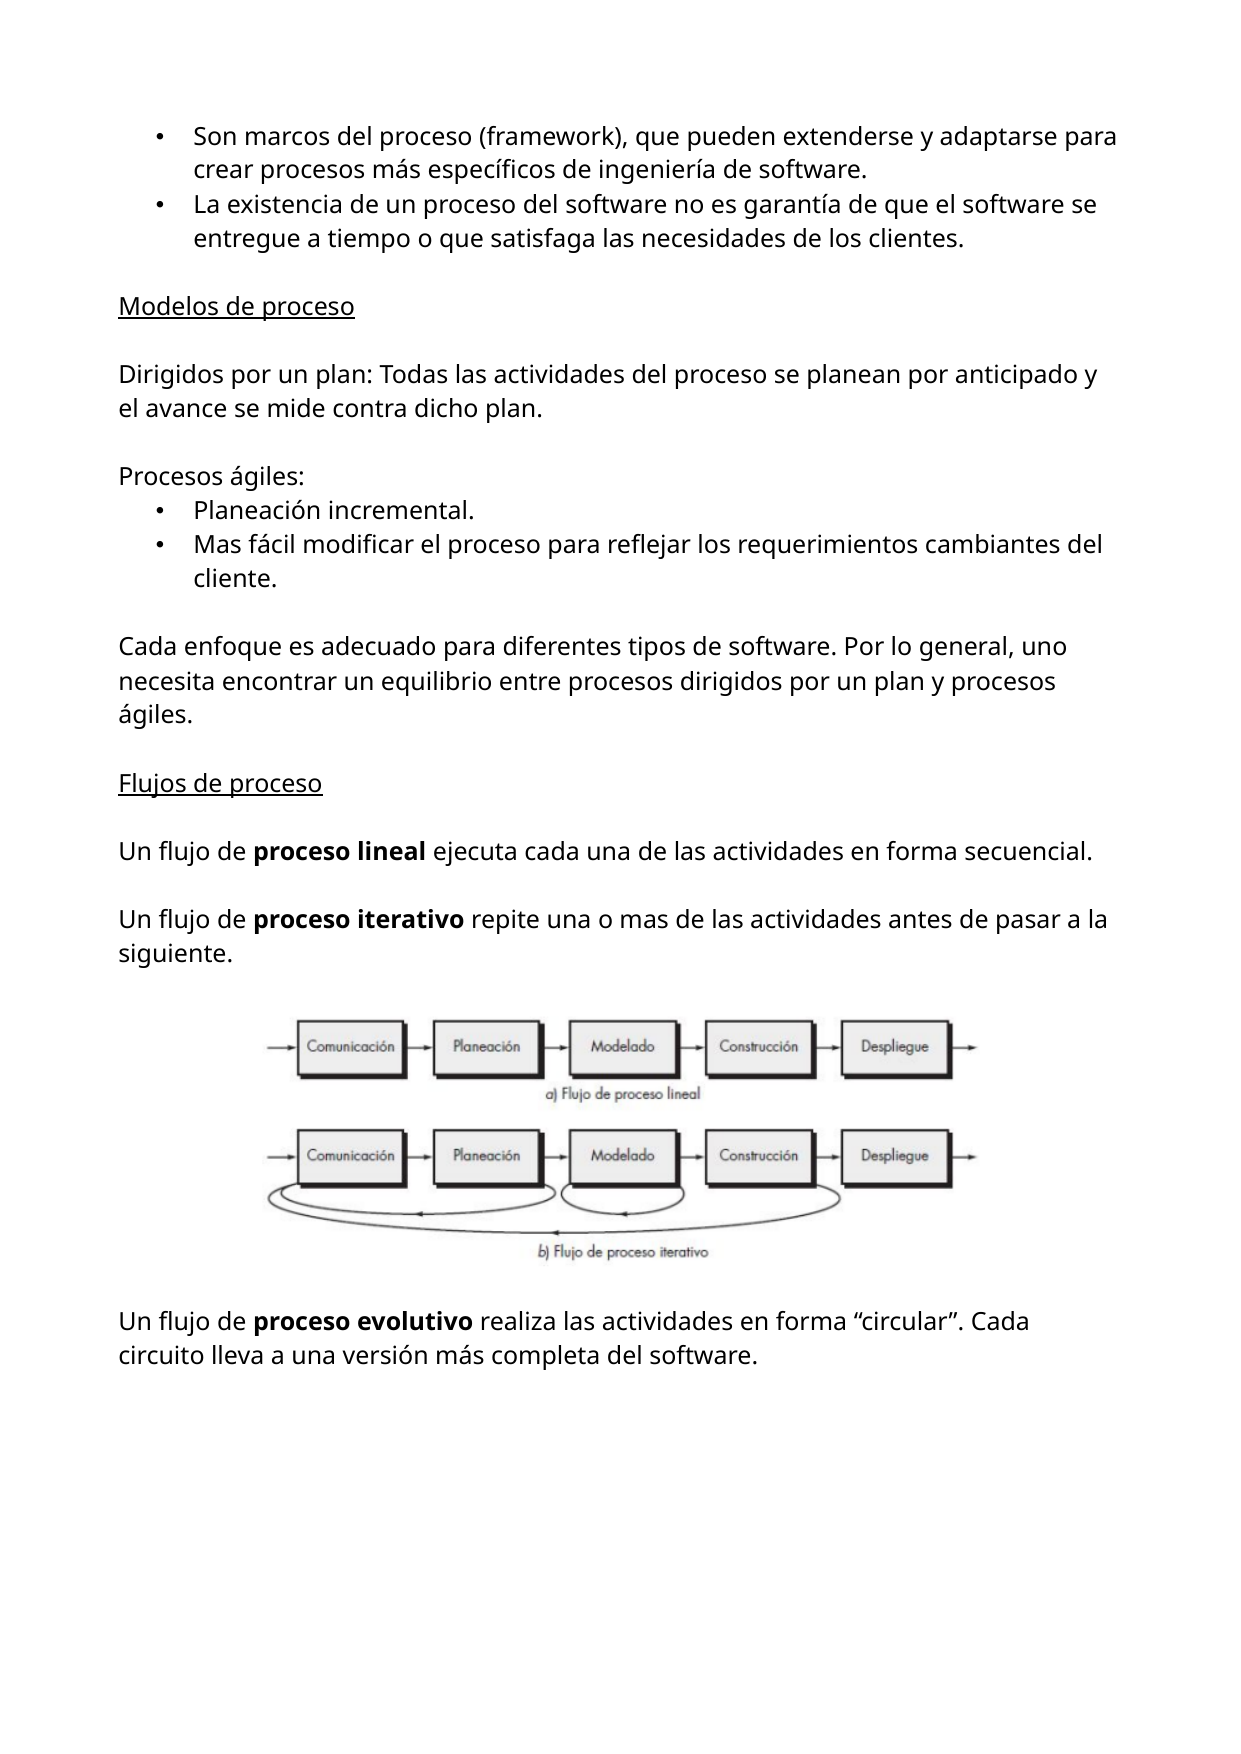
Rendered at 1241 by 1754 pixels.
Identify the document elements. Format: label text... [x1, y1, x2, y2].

text Cada enfoque es adecuado para diferentes tipos de software. Por lo general, uno necesita encontrar un equilibrio entre procesos dirigidos por un plan y procesos ágiles. [118, 629, 1122, 731]
text Un flujo de proceso lineal ejecuta cada una de las actividades en forma secuencial. [118, 833, 1122, 867]
text Un flujo de proceso evolutivo realiza las actividades en forma “circular”. Cada circuito lleva a una versión más completa del software. [118, 1304, 1122, 1372]
list Mas fácil modificar el proceso para reflejar los requerimientos cambiantes del cliente. [156, 527, 1122, 595]
text Flujos de proceso [118, 765, 1122, 799]
list Planeación incremental. [156, 493, 1122, 527]
text Procesos ágiles: [118, 459, 1122, 493]
list La existencia de un proceso del software no es garantía de que el software se entregue a tiempo o que satisfaga las necesidades de los clientes. [156, 186, 1122, 254]
list Son marcos del proceso (framework), que pueden extenderse y adaptarse para crear procesos más específicos de ingeniería de software. [156, 118, 1122, 186]
text Modelos de proceso [118, 288, 1122, 322]
picture [260, 1003, 980, 1270]
text Un flujo de proceso iterativo repite una o mas de las actividades antes de pasar a la siguiente. [118, 902, 1122, 970]
text Dirigidos por un plan: Todas las actividades del proceso se planean por anticipado y el avance se mide contra dicho plan. [118, 357, 1122, 425]
